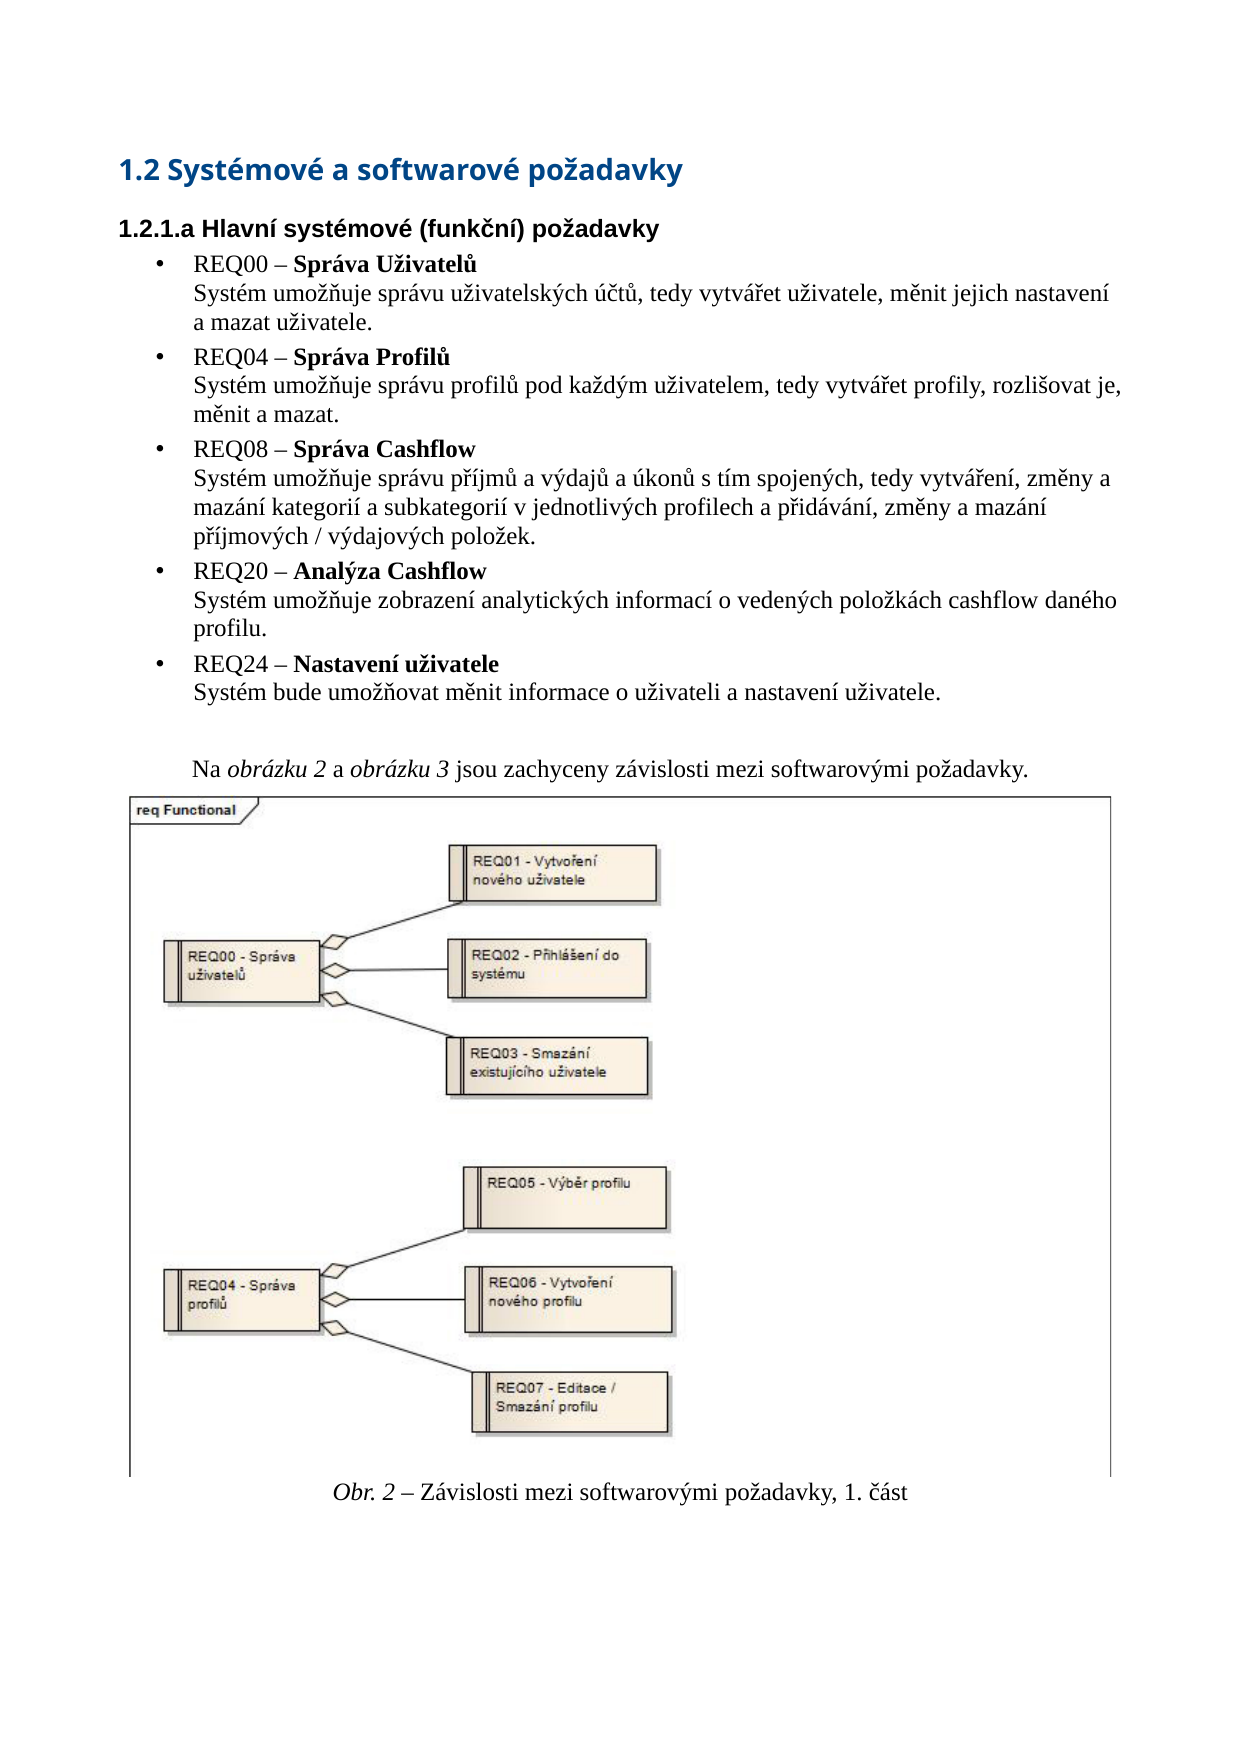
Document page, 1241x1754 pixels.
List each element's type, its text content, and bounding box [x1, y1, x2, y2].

list REQ00 – Správa Uživatelů Systém umožňuje správu uživatelských účtů, tedy vytvářet uživatele, měnit jejich nastavení a mazat uživatele. [156, 249, 1122, 335]
list REQ20 – Analýza Cashflow Systém umožňuje zobrazení analytických informací o vedených položkách cashflow daného profilu. [156, 556, 1122, 642]
list REQ04 – Správa Profilů Systém umožňuje správu profilů pod každým uživatelem, tedy vytvářet profily, rozlišovat je, měnit a mazat. [156, 342, 1122, 428]
subtitle 1.2.1.a Hlavní systémové (funkční) požadavky [118, 214, 1122, 243]
subtitle 1.2 Systémové a softwarové požadavky [118, 149, 1122, 188]
picture [128, 795, 1112, 1477]
list REQ08 – Správa Cashflow Systém umožňuje správu příjmů a výdajů a úkonů s tím spojených, tedy vytváření, změny a mazání kategorií a subkategorií v jednotlivých profilech a přidávání, změny a mazání příjmových / výdajových položek. [156, 434, 1122, 549]
list Na obrázku 2 a obrázku 3 jsou zachyceny závislosti mezi softwarovými požadavky. [118, 754, 1122, 783]
list REQ24 – Nastavení uživatele Systém bude umožňovat měnit informace o uživateli a nastavení uživatele. [156, 649, 1122, 706]
text Obr. 2 – Závislosti mezi softwarovými požadavky, 1. část [118, 807, 1122, 1506]
